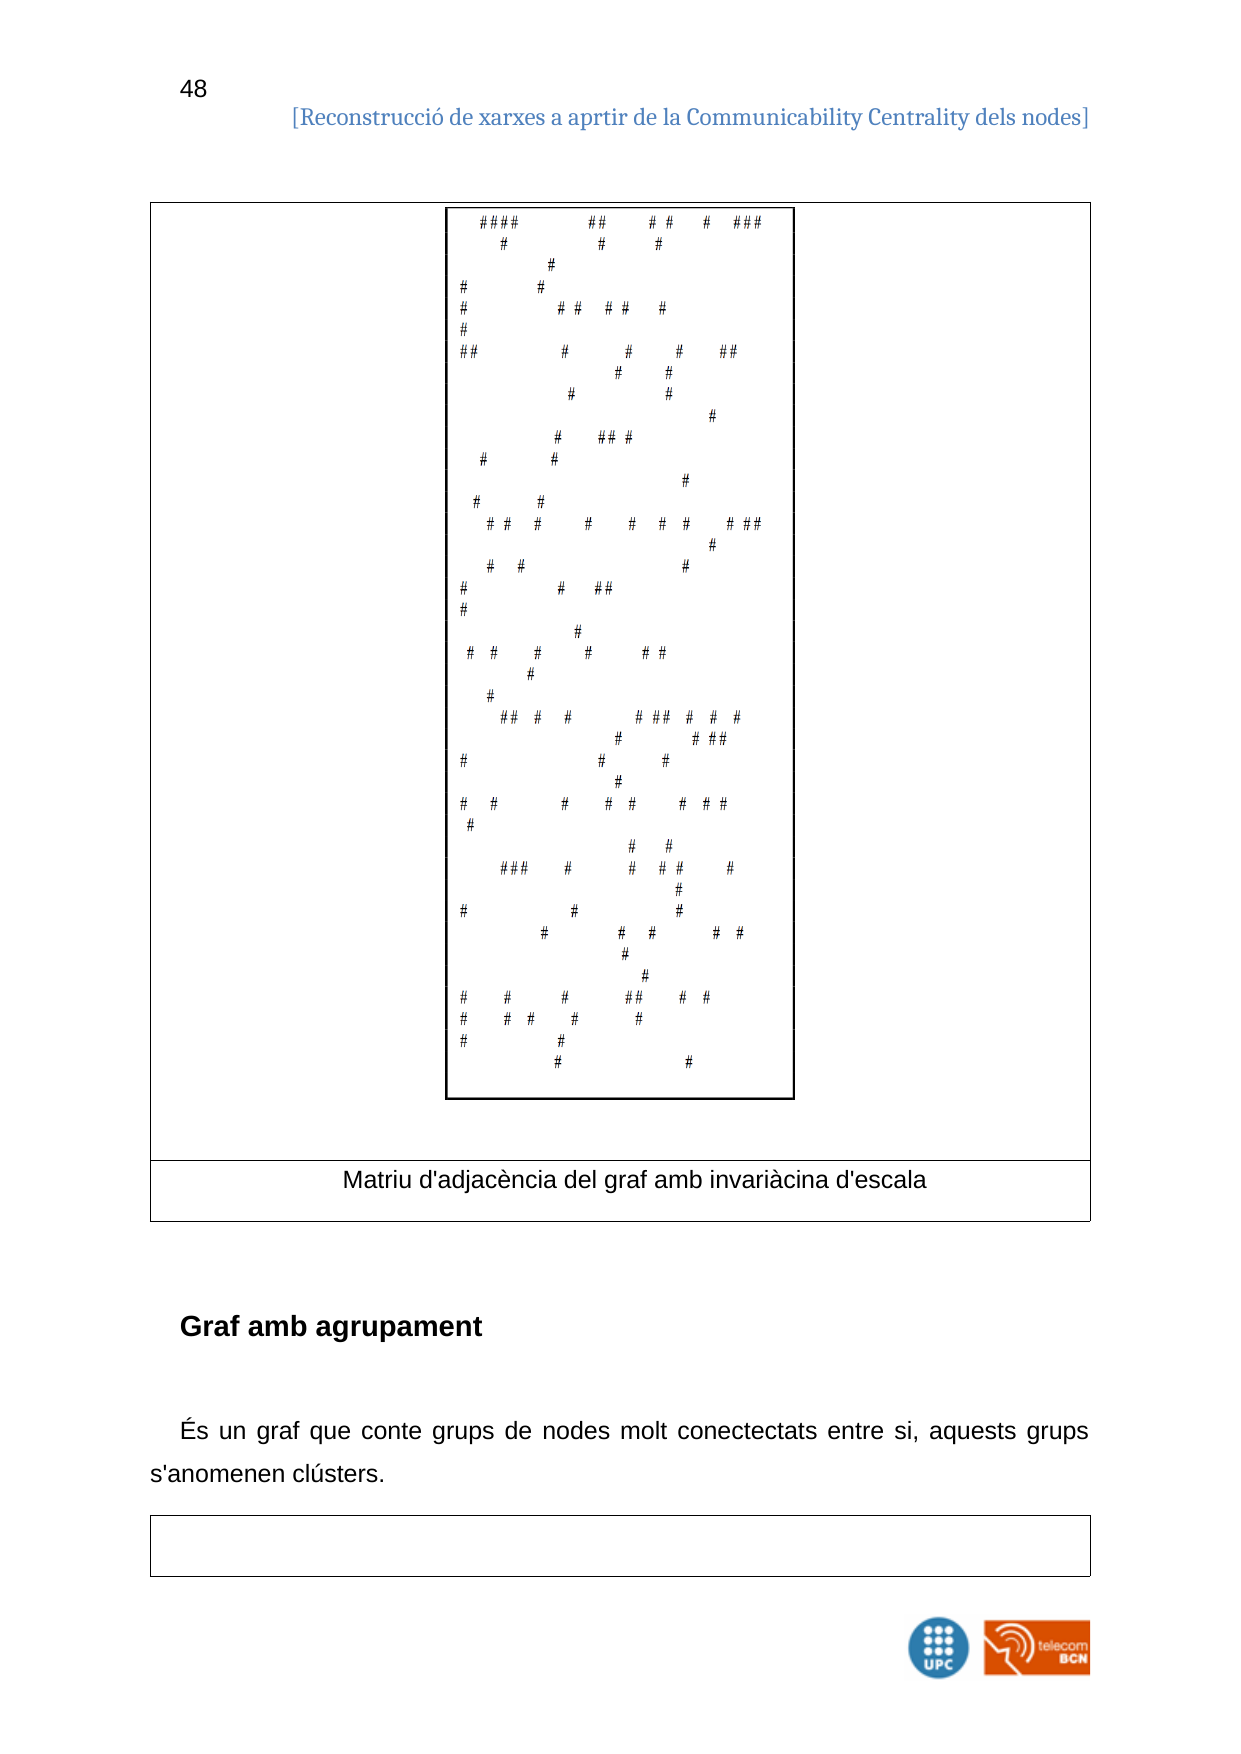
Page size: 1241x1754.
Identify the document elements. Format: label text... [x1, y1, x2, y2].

table_header [151, 203, 1090, 207]
table_cell Matriu d'adjacència del graf amb invariàcina d'escala [151, 1161, 1090, 1221]
subtitle Graf amb agrupament [150, 1309, 1090, 1343]
picture [904, 1614, 1091, 1681]
table_header [151, 1516, 1090, 1576]
text És un graf que conte grups de nodes molt conectectats entre si, aquests grups s'anomenen clústers. [150, 1416, 1090, 1488]
table_header [151, 208, 1090, 1159]
picture [445, 207, 795, 1100]
